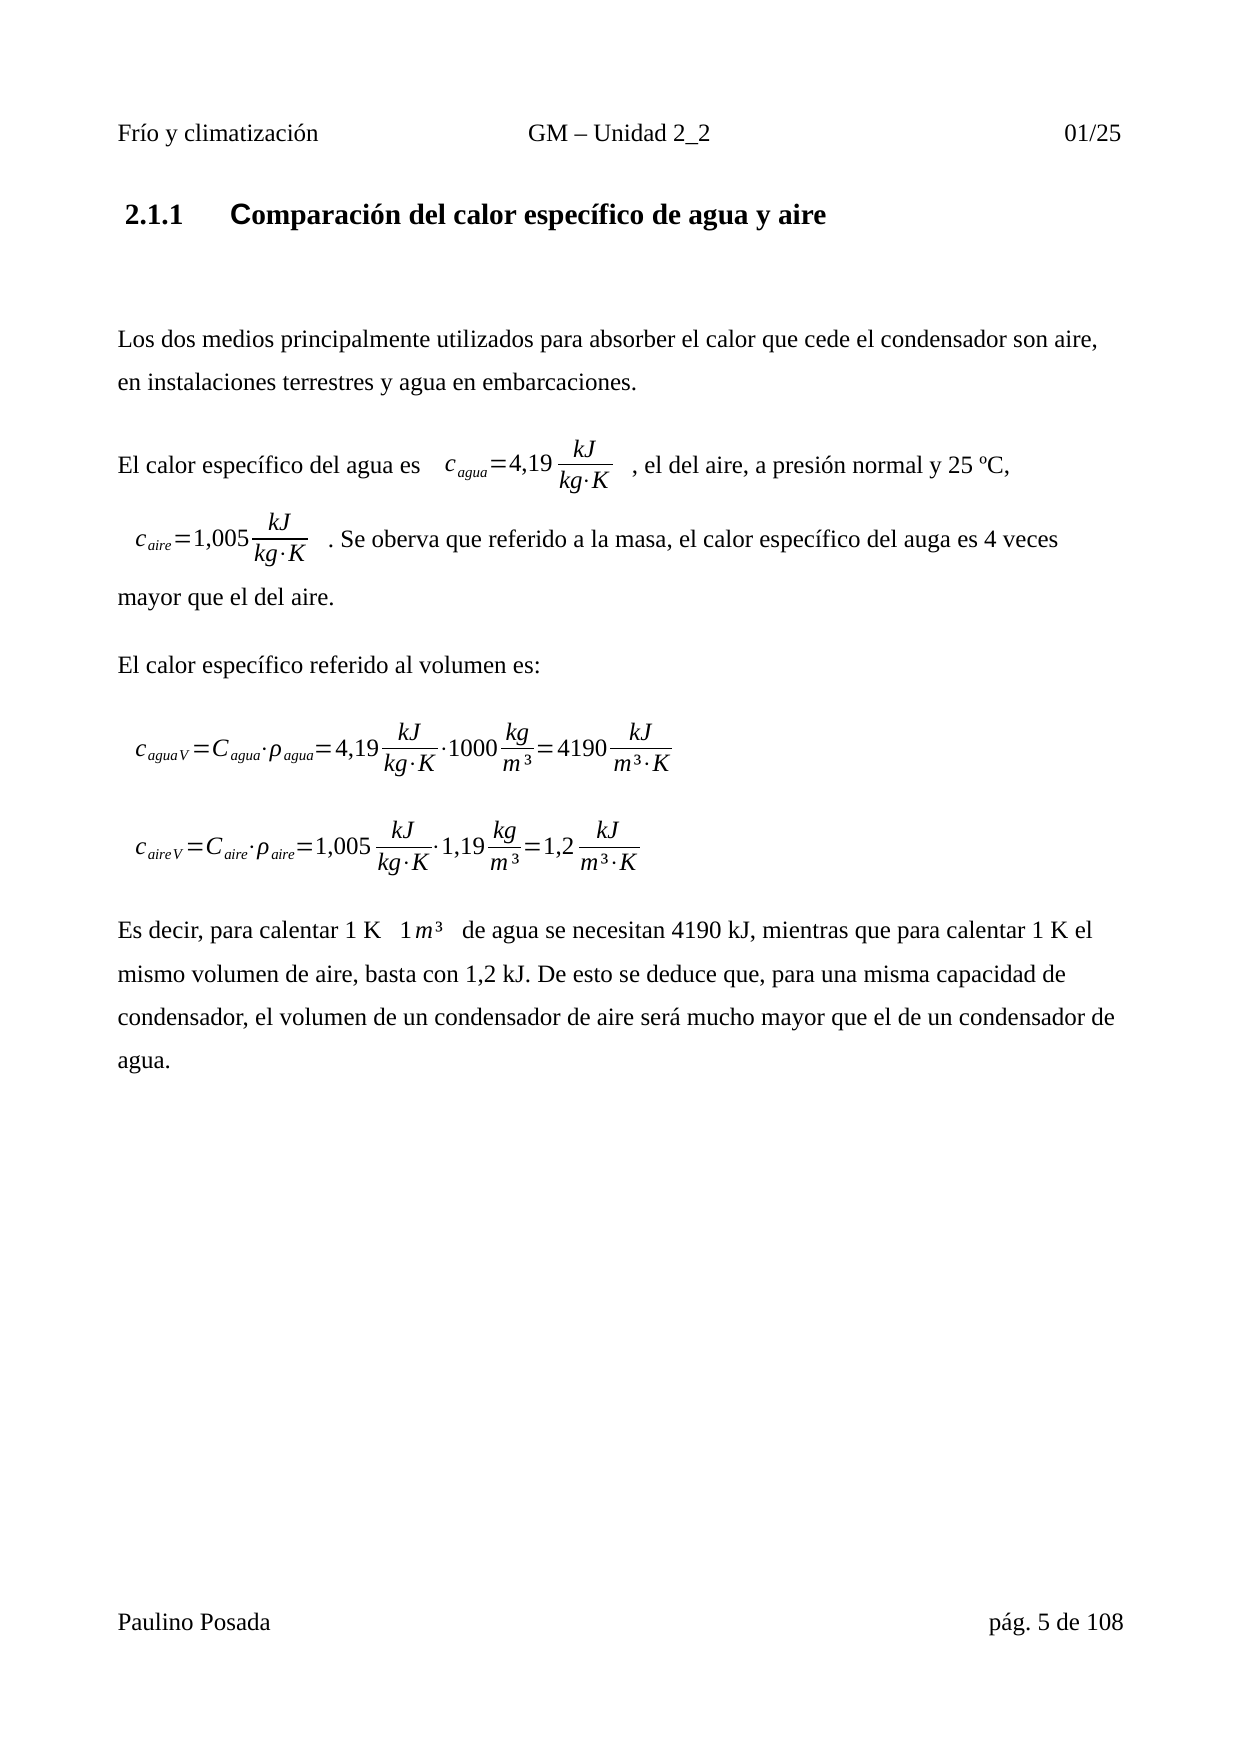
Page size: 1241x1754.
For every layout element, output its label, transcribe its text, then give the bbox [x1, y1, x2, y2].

subtitle Comparación del calor específico de agua y aire [117, 197, 1123, 231]
text El calor específico del agua es , el del aire, a presión normal y 25 ºC, . Se oberva que referido a la masa, el calor específico del auga es 4 veces mayor que el del aire. [117, 435, 1123, 611]
text El calor específico referido al volumen es: [117, 650, 1123, 679]
text Los dos medios principalmente utilizados para absorber el calor que cede el condensador son aire, en instalaciones terrestres y agua en embarcaciones. [117, 324, 1123, 396]
text Es decir, para calentar 1 Kde agua se necesitan 4190 kJ, mientras que para calentar 1 K el mismo volumen de aire, basta con 1,2 kJ. De esto se deduce que, para una misma capacidad de condensador, el volumen de un condensador de aire será mucho mayor que el de un condensador de agua. [117, 916, 1123, 1074]
